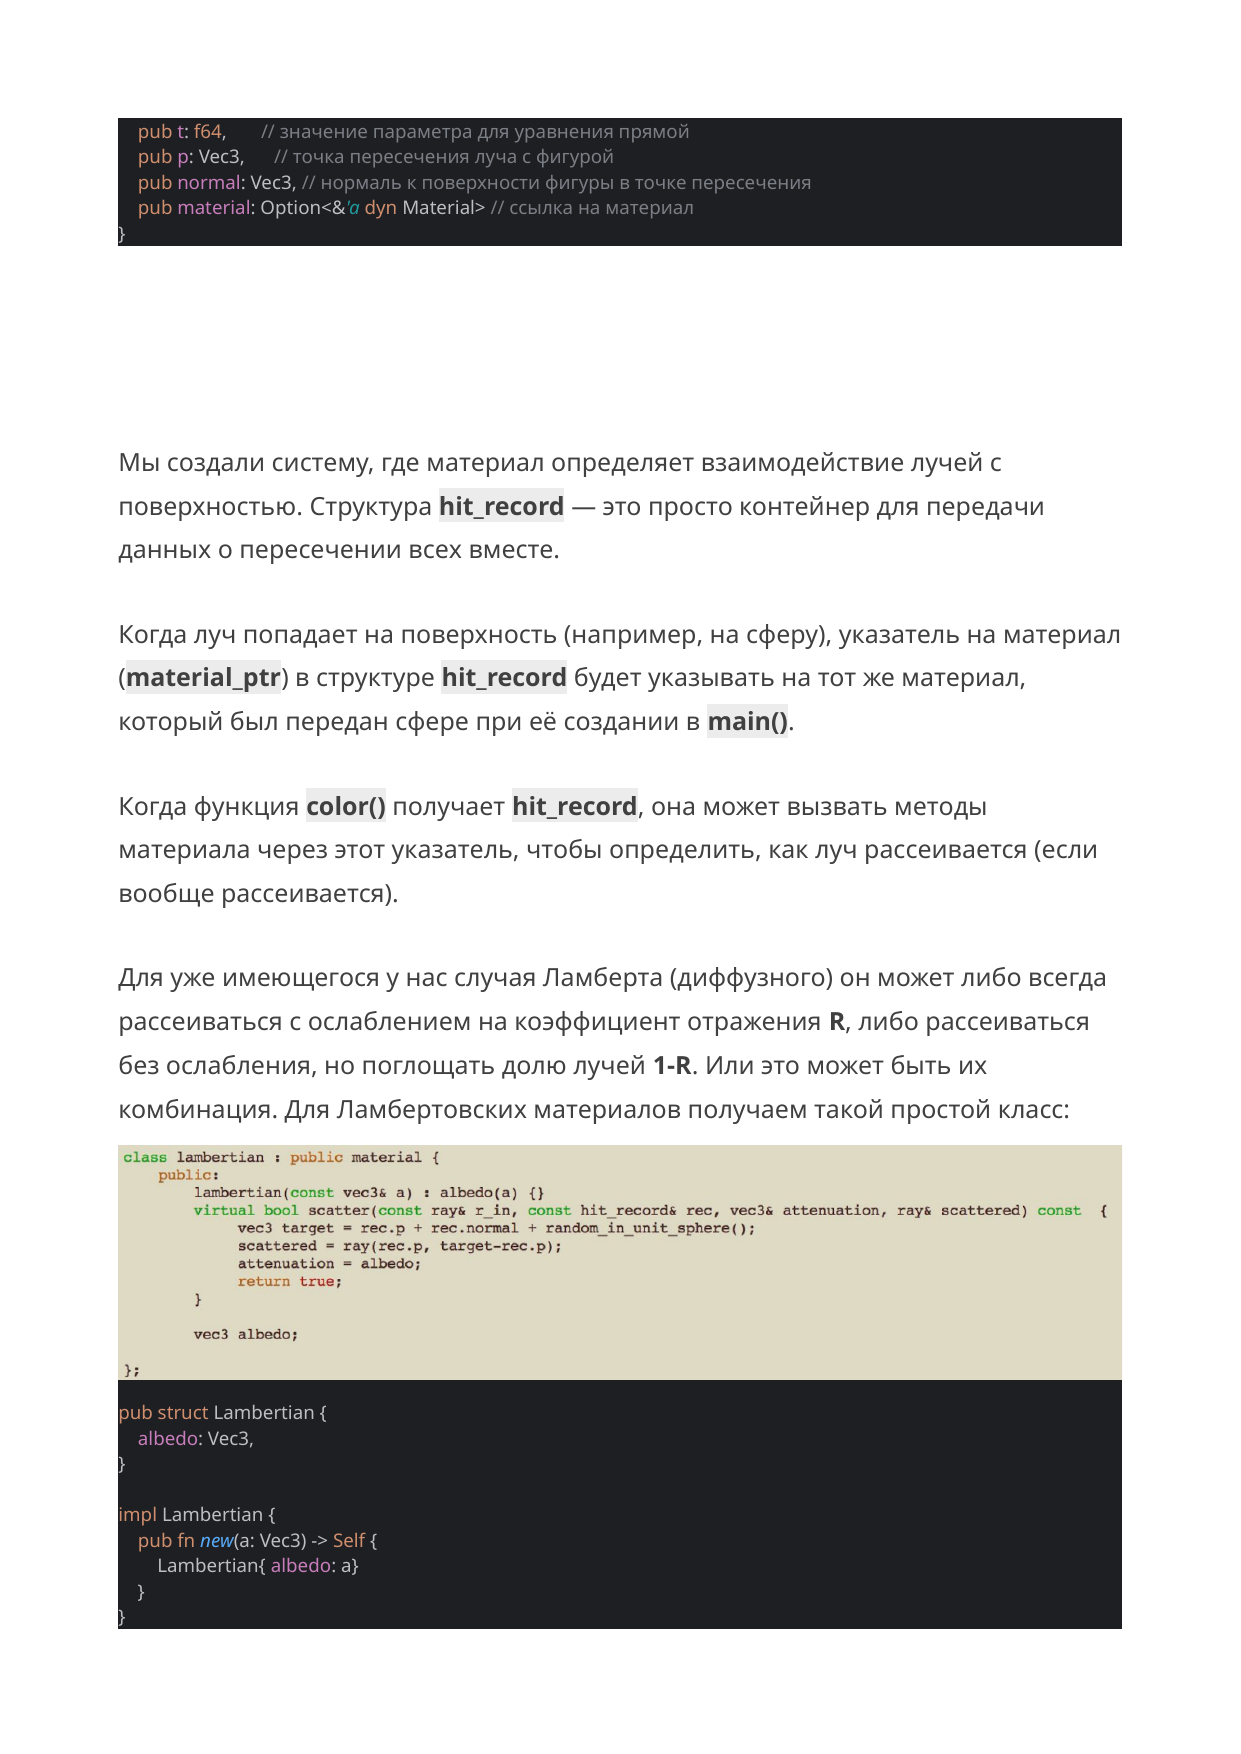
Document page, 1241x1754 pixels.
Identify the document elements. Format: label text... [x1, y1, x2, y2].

text Для уже имеющегося у нас случая Ламберта (диффузного) он может либо всегда рассеиваться с ослаблением на коэффициент отражения R, либо рассеиваться без ослабления, но поглощать долю лучей 1-R. Или это может быть их комбинация. Для Ламбертовских материалов получаем такой простой класс: [118, 950, 1122, 1125]
text Когда функция color() получает hit_record, она может вызвать методы материала через этот указатель, чтобы определить, как луч рассеивается (если вообще рассеивается). [118, 778, 1122, 910]
text Мы создали систему, где материал определяет взаимодействие лучей с поверхностью. Структура hit_record — это просто контейнер для передачи данных о пересечении всех вместе. [118, 435, 1122, 566]
text pub struct Lambertian { albedo: Vec3, } impl Lambertian { pub fn new(a: Vec3) -> Self { Lambertian{ albedo: a} } } [118, 1380, 1122, 1629]
text Когда луч попадает на поверхность (например, на сферу), указатель на материал (material_ptr) в структуре hit_record будет указывать на тот же материал, который был передан сфере при её создании в main(). [118, 607, 1122, 738]
text pub t: f64, // значение параметра для уравнения прямой pub p: Vec3, // точка пересечения луча с фигурой pub normal: Vec3, // нормаль к поверхности фигуры в точке пересечения pub material: Option<&'a dyn Material> // ссылка на материал } [118, 118, 1122, 246]
picture [118, 1145, 1123, 1380]
